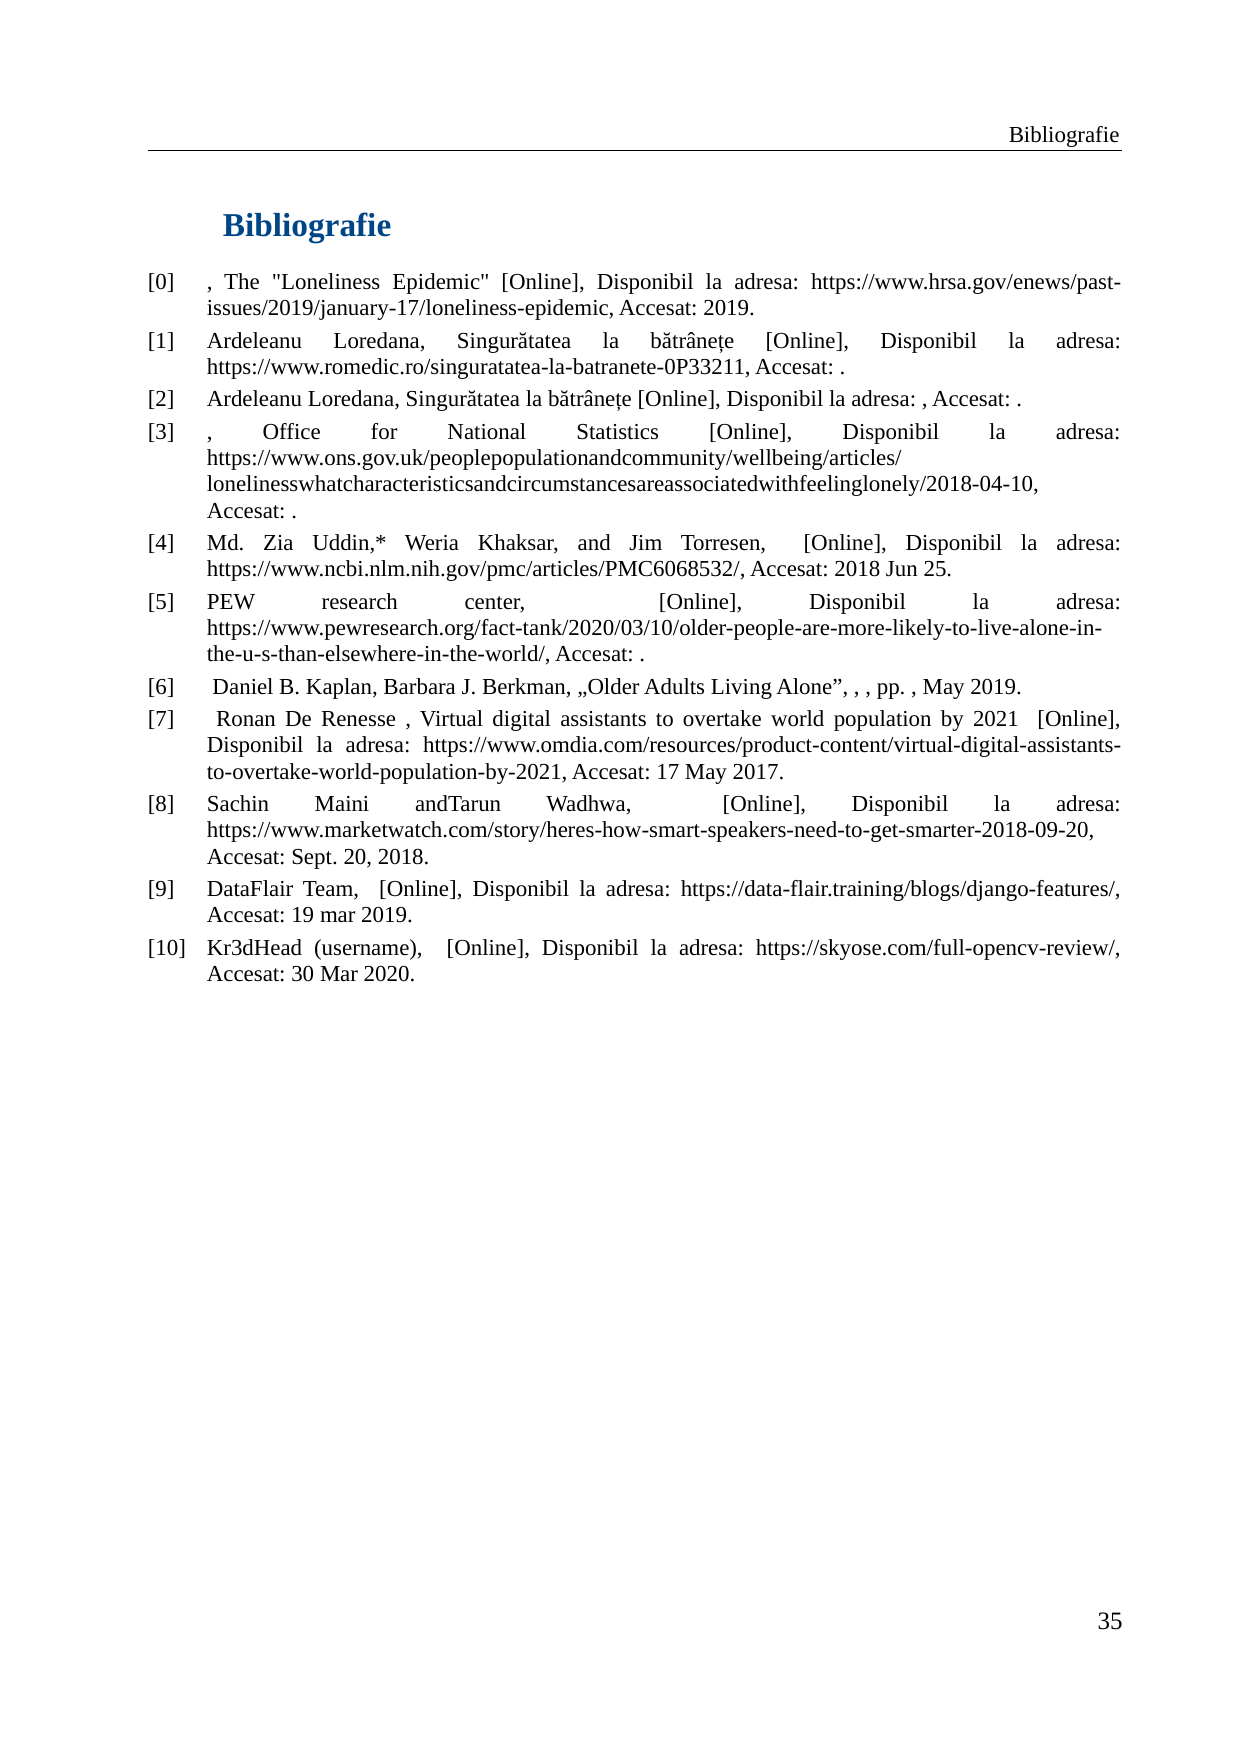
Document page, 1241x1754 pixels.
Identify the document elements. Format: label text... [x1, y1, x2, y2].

text [0] , The "Loneliness Epidemic" [Online], Disponibil la adresa: https://www.hrsa.gov/enews/past-issues/2019/january-17/loneliness-epidemic, Accesat: 2019. [148, 268, 1122, 321]
subtitle Bibliografie [148, 205, 1122, 243]
text [4] Md. Zia Uddin,* Weria Khaksar, and Jim Torresen, [Online], Disponibil la adresa: https://www.ncbi.nlm.nih.gov/pmc/articles/PMC6068532/, Accesat: 2018 Jun 25. [148, 529, 1122, 582]
text [1] Ardeleanu Loredana, Singurătatea la bătrânețe [Online], Disponibil la adresa: https://www.romedic.ro/singuratatea-la-batranete-0P33211, Accesat: . [148, 327, 1122, 379]
text [3] , Office for National Statistics [Online], Disponibil la adresa: https://www.ons.gov.uk/peoplepopulationandcommunity/wellbeing/articles/lonelinesswhatcharacteristicsandcircumstancesareassociatedwithfeelinglonely/2018-04-10, Accesat: . [148, 418, 1122, 523]
text [8] Sachin Maini andTarun Wadhwa, [Online], Disponibil la adresa: https://www.marketwatch.com/story/heres-how-smart-speakers-need-to-get-smarter-2018-09-20, Accesat: Sept. 20, 2018. [148, 790, 1122, 869]
text [7] Ronan De Renesse , Virtual digital assistants to overtake world population by 2021 [Online], Disponibil la adresa: https://www.omdia.com/resources/product-content/virtual-digital-assistants-to-overtake-world-population-by-2021, Accesat: 17 May 2017. [148, 705, 1122, 784]
text [5] PEW research center, [Online], Disponibil la adresa: https://www.pewresearch.org/fact-tank/2020/03/10/older-people-are-more-likely-to-live-alone-in-the-u-s-than-elsewhere-in-the-world/, Accesat: . [148, 588, 1122, 667]
text [9] DataFlair Team, [Online], Disponibil la adresa: https://data-flair.training/blogs/django-features/, Accesat: 19 mar 2019. [148, 875, 1122, 928]
text [6] Daniel B. Kaplan, Barbara J. Berkman, „Older Adults Living Alone”, , , pp. , May 2019. [148, 673, 1122, 699]
text [10] Kr3dHead (username), [Online], Disponibil la adresa: https://skyose.com/full-opencv-review/, Accesat: 30 Mar 2020. [148, 934, 1122, 986]
text [2] Ardeleanu Loredana, Singurătatea la bătrânețe [Online], Disponibil la adresa: , Accesat: . [148, 385, 1122, 412]
